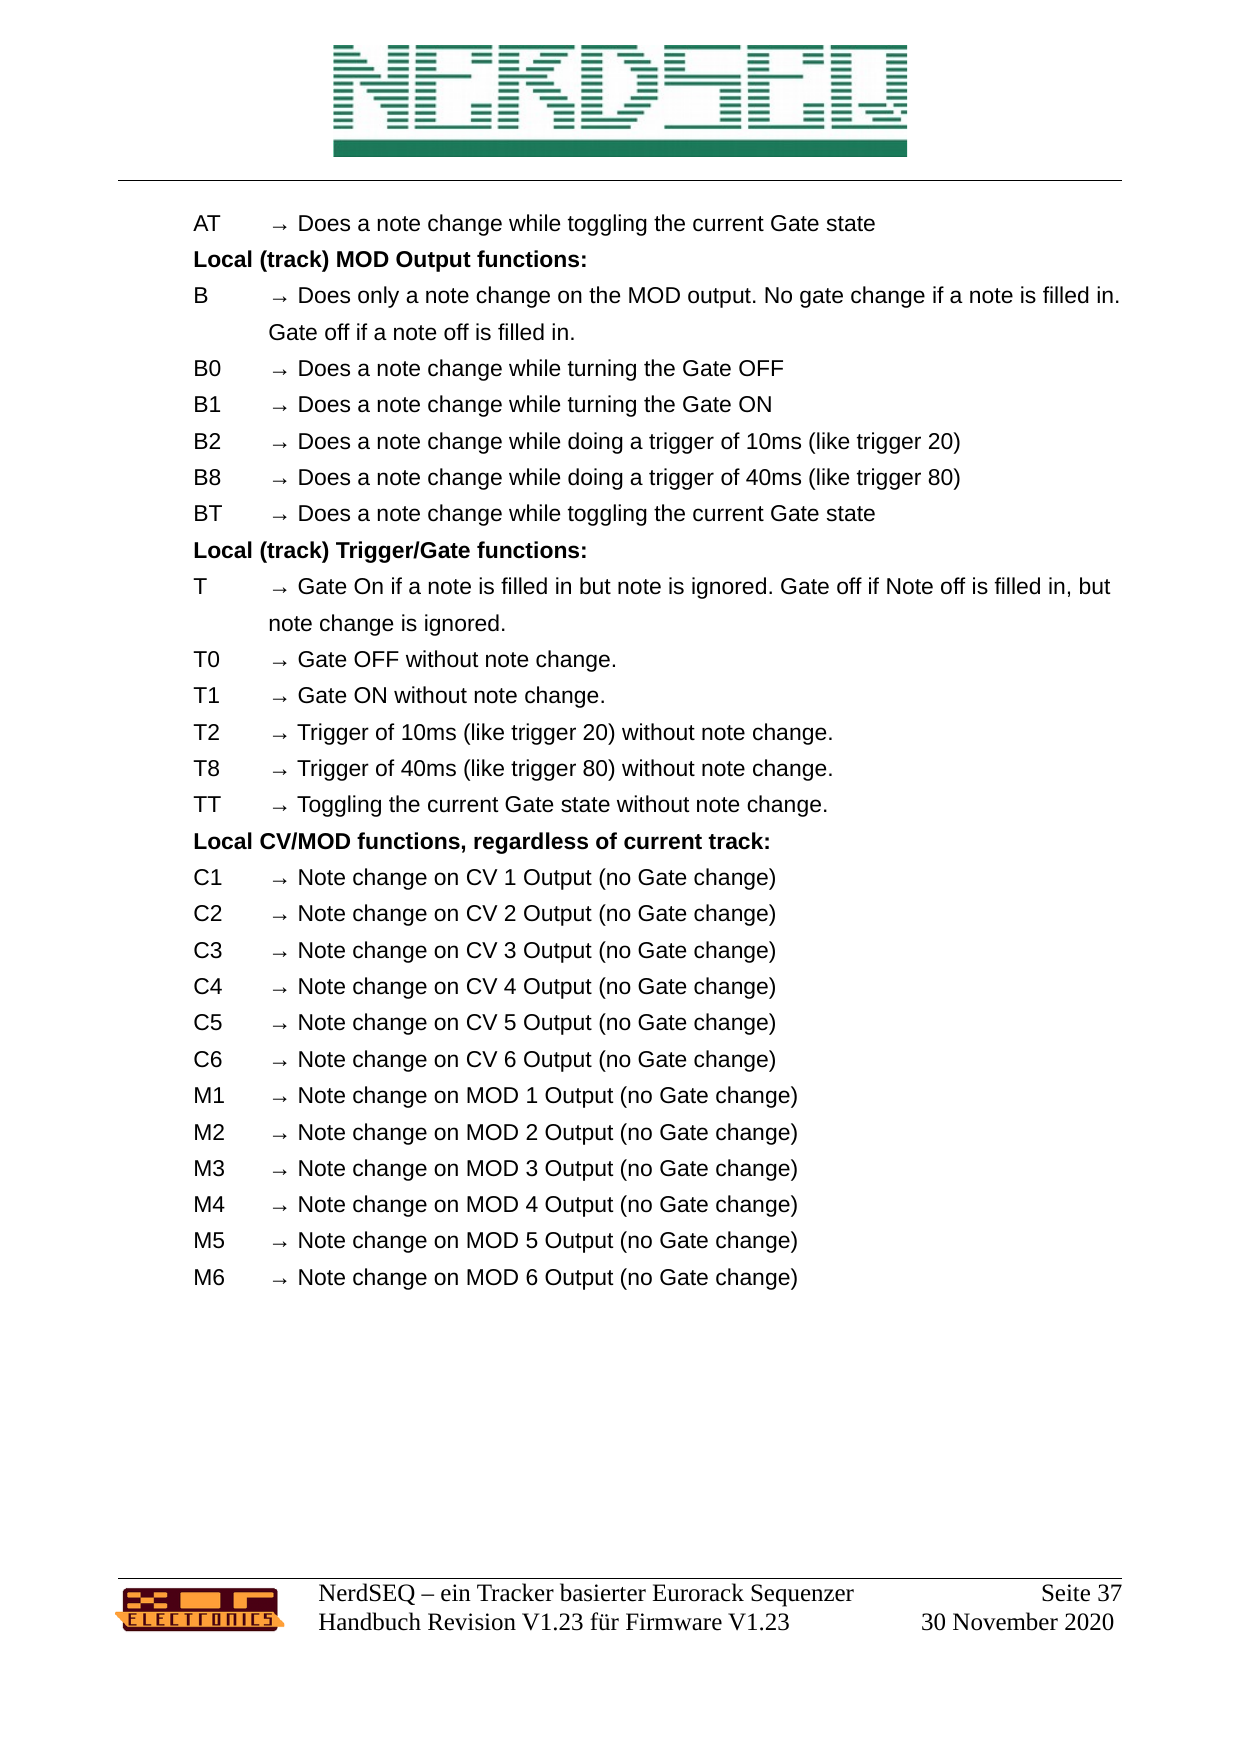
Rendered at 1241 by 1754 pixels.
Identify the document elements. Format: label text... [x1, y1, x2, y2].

text C3 → Note change on CV 3 Output (no Gate change) [118, 937, 1122, 963]
text Local CV/MOD functions, regardless of current track: [118, 828, 1122, 854]
text M3 → Note change on MOD 3 Output (no Gate change) [118, 1155, 1122, 1181]
text M6 → Note change on MOD 6 Output (no Gate change) [118, 1264, 1122, 1290]
list B0 → Does a note change while turning the Gate OFF [156, 355, 1122, 381]
text T1 → Gate ON without note change. [118, 682, 1122, 708]
picture [333, 45, 908, 157]
text AT → Does a note change while toggling the current Gate state [118, 209, 1122, 236]
text C1 → Note change on CV 1 Output (no Gate change) [118, 864, 1122, 890]
picture [115, 1584, 285, 1634]
text M1 → Note change on MOD 1 Output (no Gate change) [118, 1082, 1122, 1108]
text C4 → Note change on CV 4 Output (no Gate change) [118, 973, 1122, 999]
list T → Gate On if a note is filled in but note is ignored. Gate off if Note off is filled in, but note change is ignored. [156, 573, 1122, 636]
text Local (track) MOD Output functions: [118, 246, 1122, 272]
text TT → Toggling the current Gate state without note change. [118, 791, 1122, 818]
text M2 → Note change on MOD 2 Output (no Gate change) [118, 1118, 1122, 1145]
text B8 → Does a note change while doing a trigger of 40ms (like trigger 80) [118, 464, 1122, 490]
text Local (track) Trigger/Gate functions: [118, 537, 1122, 563]
list T0 → Gate OFF without note change. [156, 646, 1122, 672]
text T2 → Trigger of 10ms (like trigger 20) without note change. [118, 718, 1122, 745]
text C2 → Note change on CV 2 Output (no Gate change) [118, 900, 1122, 927]
text B2 → Does a note change while doing a trigger of 10ms (like trigger 20) [118, 428, 1122, 454]
list B → Does only a note change on the MOD output. No gate change if a note is filled in. Gate off if a note off is filled in. [156, 282, 1122, 345]
text M4 → Note change on MOD 4 Output (no Gate change) [118, 1191, 1122, 1217]
text BT → Does a note change while toggling the current Gate state [118, 500, 1122, 527]
text C6 → Note change on CV 6 Output (no Gate change) [118, 1046, 1122, 1072]
text C5 → Note change on CV 5 Output (no Gate change) [118, 1009, 1122, 1036]
text T8 → Trigger of 40ms (like trigger 80) without note change. [118, 755, 1122, 781]
text B1 → Does a note change while turning the Gate ON [118, 391, 1122, 418]
text M5 → Note change on MOD 5 Output (no Gate change) [118, 1227, 1122, 1254]
